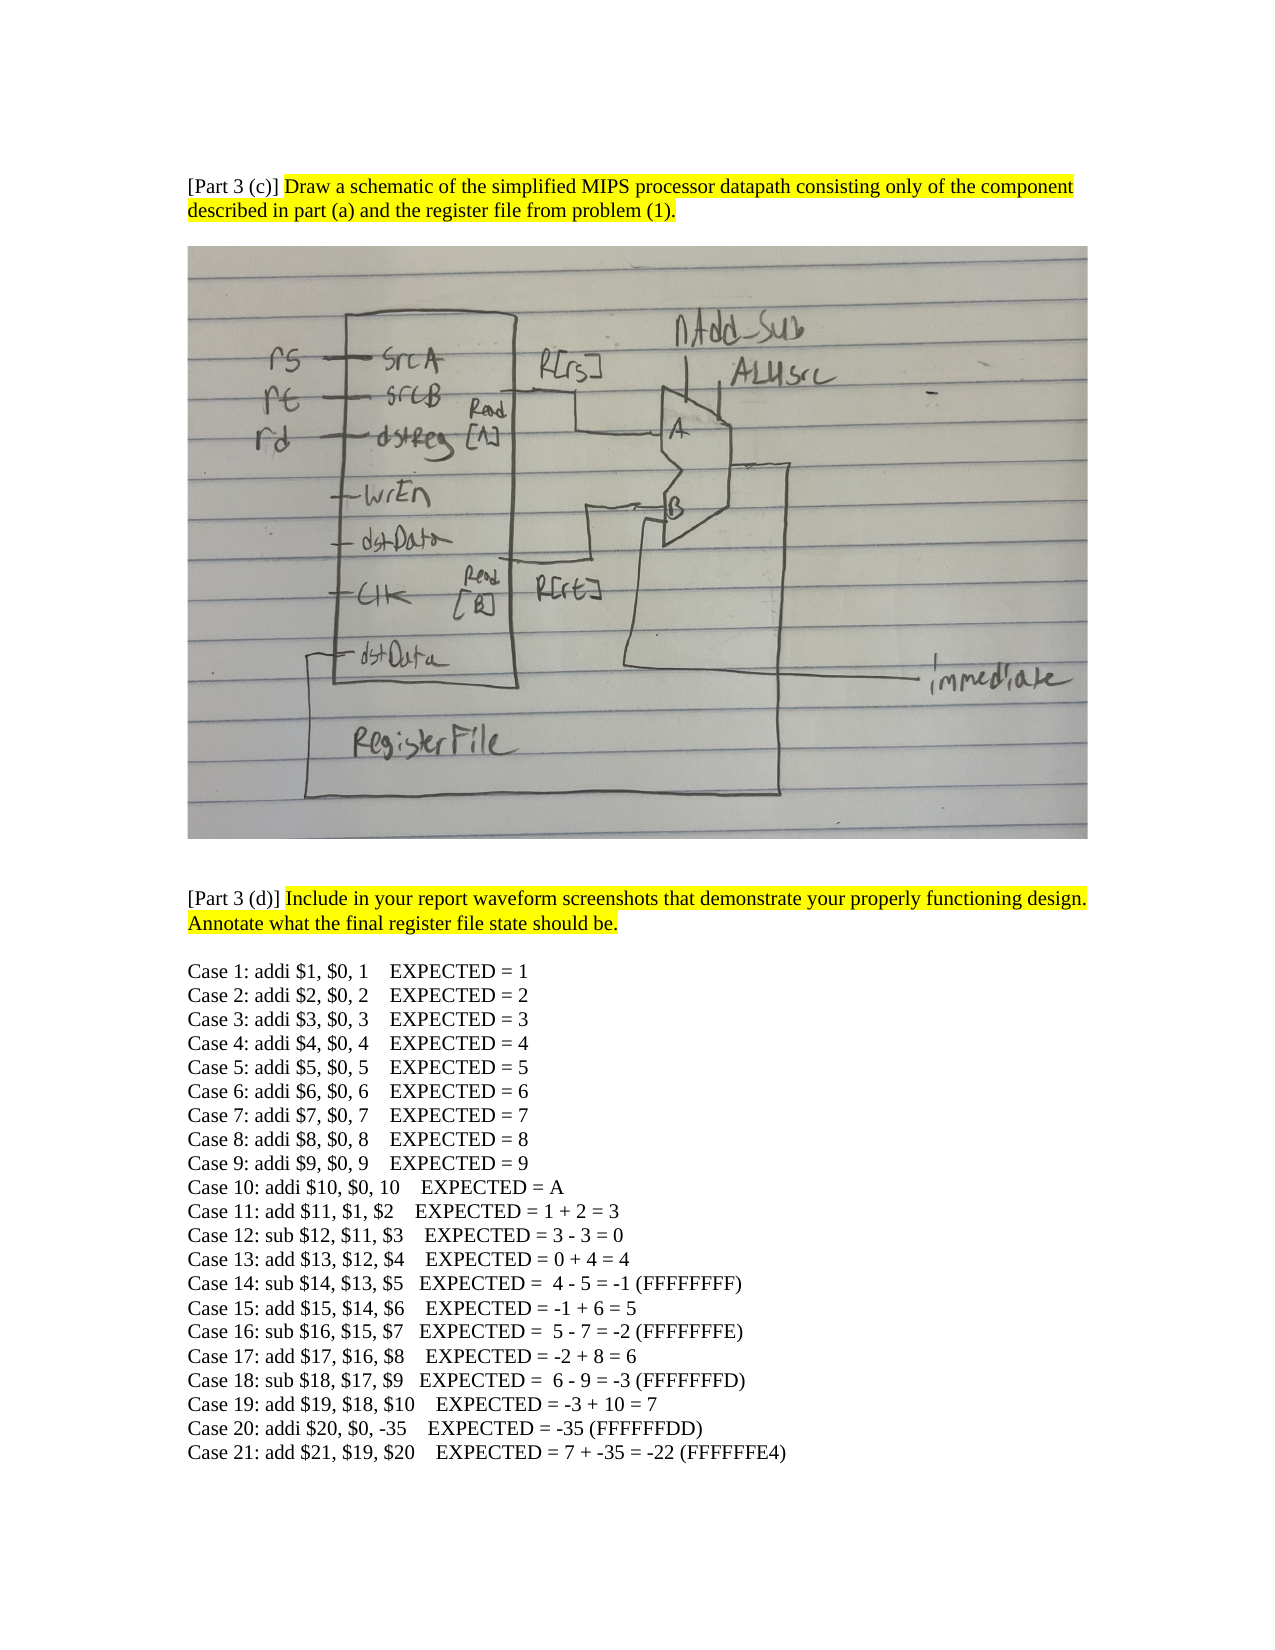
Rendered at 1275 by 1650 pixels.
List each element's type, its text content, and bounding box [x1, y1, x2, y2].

picture [187, 246, 1088, 839]
text Case 10: addi $10, $0, 10 EXPECTED = A [187, 1175, 1087, 1199]
text Case 12: sub $12, $11, $3 EXPECTED = 3 - 3 = 0 [187, 1223, 1087, 1247]
text Case 8: addi $8, $0, 8 EXPECTED = 8 [187, 1127, 1087, 1151]
text Case 14: sub $14, $13, $5 EXPECTED = 4 - 5 = -1 (FFFFFFFF) [187, 1271, 1087, 1295]
text Case 3: addi $3, $0, 3 EXPECTED = 3 [187, 1007, 1087, 1031]
text [Part 3 (d)] Include in your report waveform screenshots that demonstrate your properly functioning design. Annotate what the final register file state should be. [187, 886, 1087, 934]
text Case 1: addi $1, $0, 1 EXPECTED = 1 [187, 958, 1087, 983]
text Case 9: addi $9, $0, 9 EXPECTED = 9 [187, 1151, 1087, 1175]
text Case 17: add $17, $16, $8 EXPECTED = -2 + 8 = 6 [187, 1343, 1087, 1368]
text Case 2: addi $2, $0, 2 EXPECTED = 2 [187, 983, 1087, 1007]
text Case 6: addi $6, $0, 6 EXPECTED = 6 [187, 1079, 1087, 1103]
text Case 21: add $21, $19, $20 EXPECTED = 7 + -35 = -22 (FFFFFFE4) [187, 1440, 1087, 1464]
text [Part 3 (c)] Draw a schematic of the simplified MIPS processor datapath consisting only of the component described in part (a) and the register file from problem (1). [187, 174, 1087, 222]
text Case 16: sub $16, $15, $7 EXPECTED = 5 - 7 = -2 (FFFFFFFE) [187, 1319, 1087, 1343]
text Case 5: addi $5, $0, 5 EXPECTED = 5 [187, 1055, 1087, 1079]
text Case 15: add $15, $14, $6 EXPECTED = -1 + 6 = 5 [187, 1295, 1087, 1319]
text Case 13: add $13, $12, $4 EXPECTED = 0 + 4 = 4 [187, 1247, 1087, 1271]
text Case 7: addi $7, $0, 7 EXPECTED = 7 [187, 1103, 1087, 1127]
text Case 20: addi $20, $0, -35 EXPECTED = -35 (FFFFFFDD) [187, 1416, 1087, 1440]
text Case 11: add $11, $1, $2 EXPECTED = 1 + 2 = 3 [187, 1199, 1087, 1223]
text Case 18: sub $18, $17, $9 EXPECTED = 6 - 9 = -3 (FFFFFFFD) [187, 1368, 1087, 1392]
text Case 4: addi $4, $0, 4 EXPECTED = 4 [187, 1031, 1087, 1055]
text Case 19: add $19, $18, $10 EXPECTED = -3 + 10 = 7 [187, 1392, 1087, 1416]
